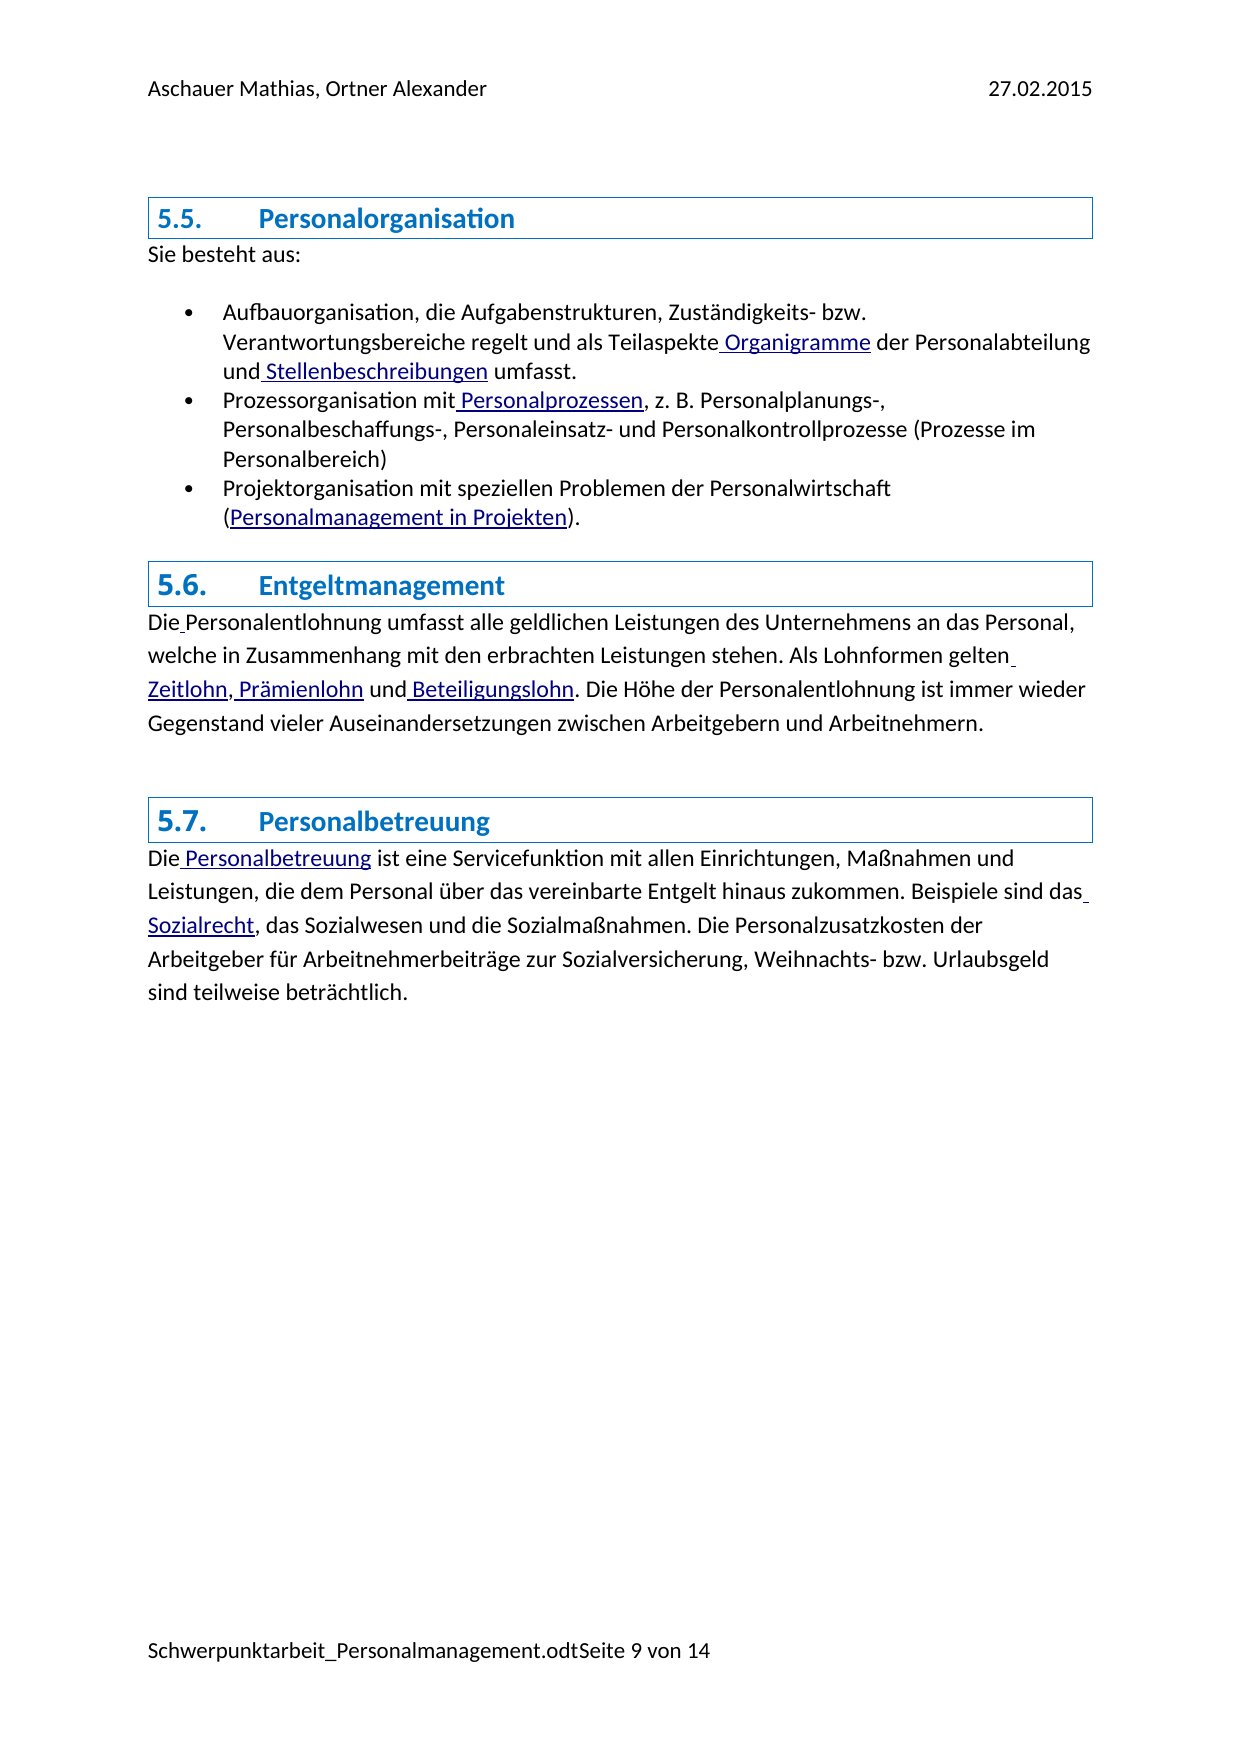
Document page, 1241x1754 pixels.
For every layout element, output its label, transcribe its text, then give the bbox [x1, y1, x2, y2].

list Aufbauorganisation, die Aufgabenstrukturen, Zuständigkeits- bzw. Verantwortungsbereiche regelt und als Teilaspekte Organigramme der Personalabteilung und Stellenbeschreibungen umfasst. [185, 297, 1093, 385]
list Projektorganisation mit speziellen Problemen der Personalwirtschaft (Personalmanagement in Projekten). [185, 473, 1093, 531]
list Personalbetreuung [149, 798, 1092, 842]
list Prozessorganisation mit Personalprozessen, z. B. Personalplanungs-, Personalbeschaffungs-, Personaleinsatz- und Personalkontrollprozesse (Prozesse im Personalbereich) [185, 385, 1093, 473]
list Personalorganisation [149, 198, 1092, 238]
text Sie besteht aus: [148, 239, 1093, 268]
text Die Personalbetreuung ist eine Servicefunktion mit allen Einrichtungen, Maßnahmen und Leistungen, die dem Personal über das vereinbarte Entgelt hinaus zukommen. Beispiele sind das Sozialrecht, das Sozialwesen und die Sozialmaßnahmen. Die Personalzusatzkosten der Arbeitgeber für Arbeitnehmerbeiträge zur Sozialversicherung, Weihnachts- bzw. Urlaubsgeld sind teilweise beträchtlich. [148, 843, 1093, 1007]
text Die Personalentlohnung umfasst alle geldlichen Leistungen des Unternehmens an das Personal, welche in Zusammenhang mit den erbrachten Leistungen stehen. Als Lohnformen gelten Zeitlohn, Prämienlohn und Beteiligungslohn. Die Höhe der Personalentlohnung ist immer wieder Gegenstand vieler Auseinandersetzungen zwischen Arbeitgebern und Arbeitnehmern. [148, 607, 1093, 737]
list Entgeltmanagement [149, 562, 1092, 606]
